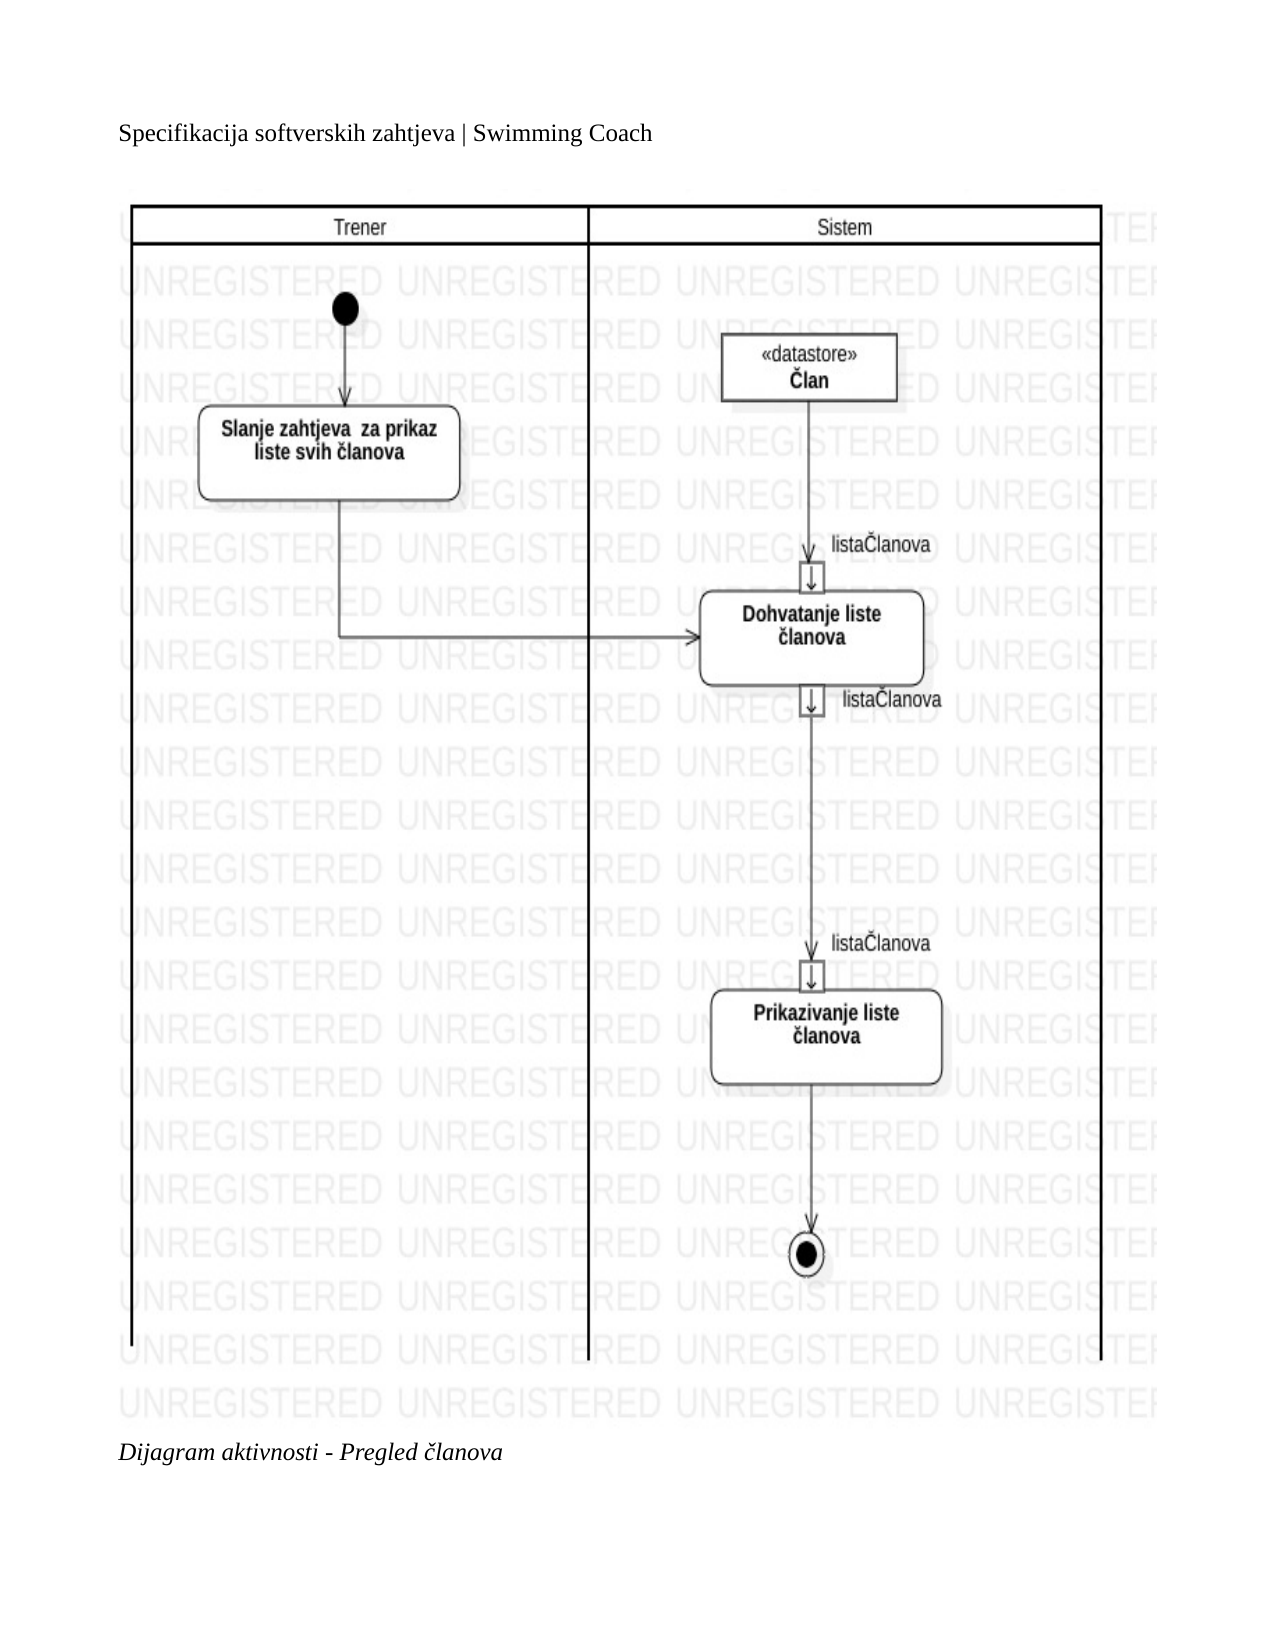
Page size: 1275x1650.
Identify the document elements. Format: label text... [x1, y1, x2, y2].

text Dijagram aktivnosti - Pregled članova [118, 1432, 1157, 1466]
picture [118, 189, 1157, 1432]
